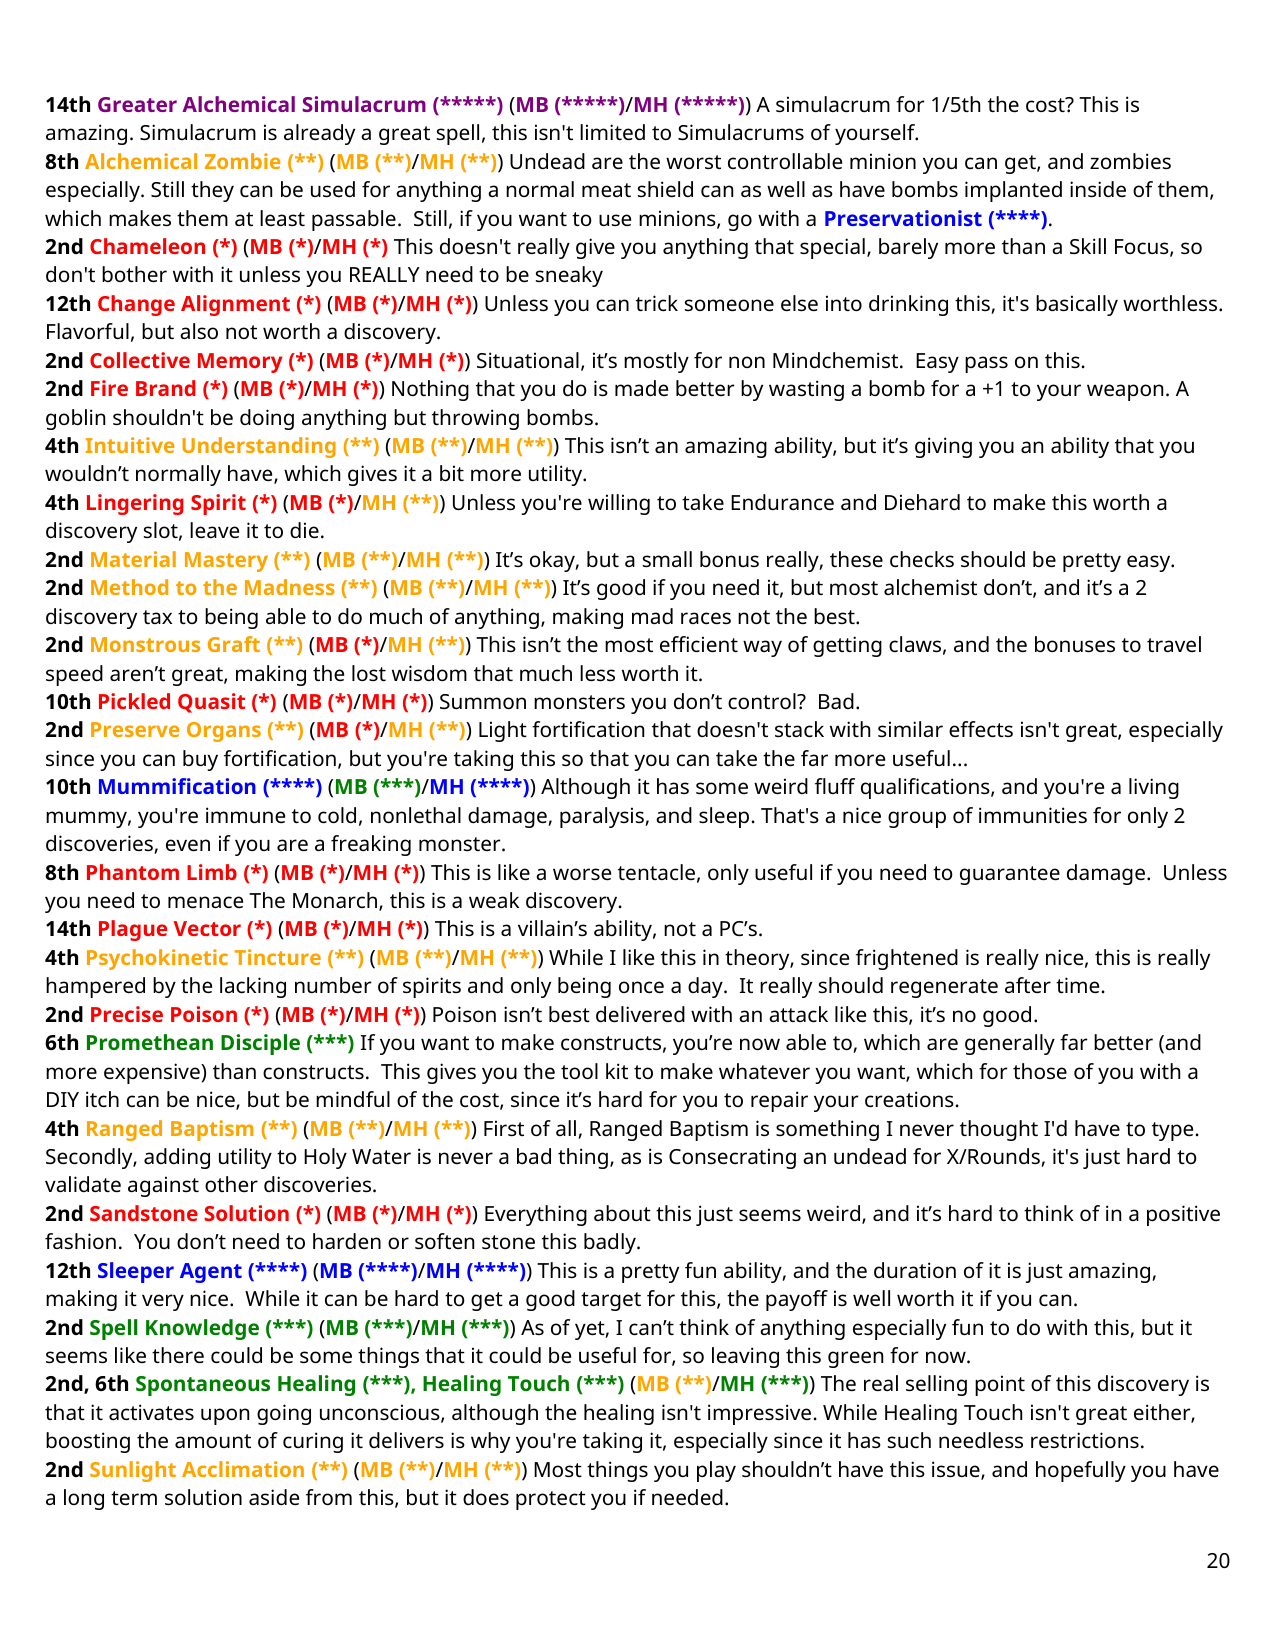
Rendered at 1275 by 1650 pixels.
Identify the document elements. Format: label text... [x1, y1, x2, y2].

text 6th Promethean Disciple (***) If you want to make constructs, you’re now able to, which are generally far better (and more expensive) than constructs. This gives you the tool kit to make whatever you want, which for those of you with a DIY itch can be nice, but be mindful of the cost, since it’s hard for you to repair your creations. [45, 1028, 1230, 1114]
text 2nd Sunlight Acclimation (**) (MB (**)/MH (**)) Most things you play shouldn’t have this issue, and hopefully you have a long term solution aside from this, but it does protect you if needed. [45, 1455, 1230, 1512]
text 8th Alchemical Zombie (**) (MB (**)/MH (**)) Undead are the worst controllable minion you can get, and zombies especially. Still they can be used for anything a normal meat shield can as well as have bombs implanted inside of them, which makes them at least passable. Still, if you want to use minions, go with a Preservationist (****). [45, 147, 1230, 232]
text 14th Plague Vector (*) (MB (*)/MH (*)) This is a villain’s ability, not a PC’s. [45, 914, 1230, 943]
text 4th Intuitive Understanding (**) (MB (**)/MH (**)) This isn’t an amazing ability, but it’s giving you an ability that you wouldn’t normally have, which gives it a bit more utility. [45, 431, 1230, 488]
text 2nd Preserve Organs (**) (MB (*)/MH (**)) Light fortification that doesn't stack with similar effects isn't great, especially since you can buy fortification, but you're taking this so that you can take the far more useful... [45, 716, 1230, 772]
text 2nd, 6th Spontaneous Healing (***), Healing Touch (***) (MB (**)/MH (***)) The real selling point of this discovery is that it activates upon going unconscious, although the healing isn't impressive. While Healing Touch isn't great either, boosting the amount of curing it delivers is why you're taking it, especially since it has such needless restrictions. [45, 1369, 1230, 1455]
text 10th Pickled Quasit (*) (MB (*)/MH (*)) Summon monsters you don’t control? Bad. [45, 687, 1230, 716]
text 2nd Sandstone Solution (*) (MB (*)/MH (*)) Everything about this just seems weird, and it’s hard to think of in a positive fashion. You don’t need to harden or soften stone this badly. [45, 1199, 1230, 1256]
text 4th Ranged Baptism (**) (MB (**)/MH (**)) First of all, Ranged Baptism is something I never thought I'd have to type. Secondly, adding utility to Holy Water is never a bad thing, as is Consecrating an undead for X/Rounds, it's just hard to validate against other discoveries. [45, 1114, 1230, 1199]
text 14th Greater Alchemical Simulacrum (*****) (MB (*****)/MH (*****)) A simulacrum for 1/5th the cost? This is amazing. Simulacrum is already a great spell, this isn't limited to Simulacrums of yourself. [45, 90, 1230, 147]
text 12th Change Alignment (*) (MB (*)/MH (*)) Unless you can trick someone else into drinking this, it's basically worthless. Flavorful, but also not worth a discovery. [45, 289, 1230, 346]
text 2nd Precise Poison (*) (MB (*)/MH (*)) Poison isn’t best delivered with an attack like this, it’s no good. [45, 1000, 1230, 1028]
text 10th Mummification (****) (MB (***)/MH (****)) Although it has some weird fluff qualifications, and you're a living mummy, you're immune to cold, nonlethal damage, paralysis, and sleep. That's a nice group of immunities for only 2 discoveries, even if you are a freaking monster. [45, 772, 1230, 858]
text 2nd Method to the Madness (**) (MB (**)/MH (**)) It’s good if you need it, but most alchemist don’t, and it’s a 2 discovery tax to being able to do much of anything, making mad races not the best. [45, 573, 1230, 630]
text 12th Sleeper Agent (****) (MB (****)/MH (****)) This is a pretty fun ability, and the duration of it is just amazing, making it very nice. While it can be hard to get a good target for this, the payoff is well worth it if you can. [45, 1256, 1230, 1313]
text 2nd Material Mastery (**) (MB (**)/MH (**)) It’s okay, but a small bonus really, these checks should be pretty easy. [45, 545, 1230, 573]
text 2nd Fire Brand (*) (MB (*)/MH (*)) Nothing that you do is made better by wasting a bomb for a +1 to your weapon. A goblin shouldn't be doing anything but throwing bombs. [45, 374, 1230, 431]
text 2nd Collective Memory (*) (MB (*)/MH (*)) Situational, it’s mostly for non Mindchemist. Easy pass on this. [45, 346, 1230, 374]
text 4th Lingering Spirit (*) (MB (*)/MH (**)) Unless you're willing to take Endurance and Diehard to make this worth a discovery slot, leave it to die. [45, 488, 1230, 545]
text 2nd Chameleon (*) (MB (*)/MH (*) This doesn't really give you anything that special, barely more than a Skill Focus, so don't bother with it unless you REALLY need to be sneaky [45, 232, 1230, 289]
text 2nd Spell Knowledge (***) (MB (***)/MH (***)) As of yet, I can’t think of anything especially fun to do with this, but it seems like there could be some things that it could be useful for, so leaving this green for now. [45, 1313, 1230, 1369]
text 2nd Monstrous Graft (**) (MB (*)/MH (**)) This isn’t the most efficient way of getting claws, and the bonuses to travel speed aren’t great, making the lost wisdom that much less worth it. [45, 630, 1230, 687]
text 4th Psychokinetic Tincture (**) (MB (**)/MH (**)) While I like this in theory, since frightened is really nice, this is really hampered by the lacking number of spirits and only being once a day. It really should regenerate after time. [45, 943, 1230, 1000]
text 8th Phantom Limb (*) (MB (*)/MH (*)) This is like a worse tentacle, only useful if you need to guarantee damage. Unless you need to menace The Monarch, this is a weak discovery. [45, 858, 1230, 914]
